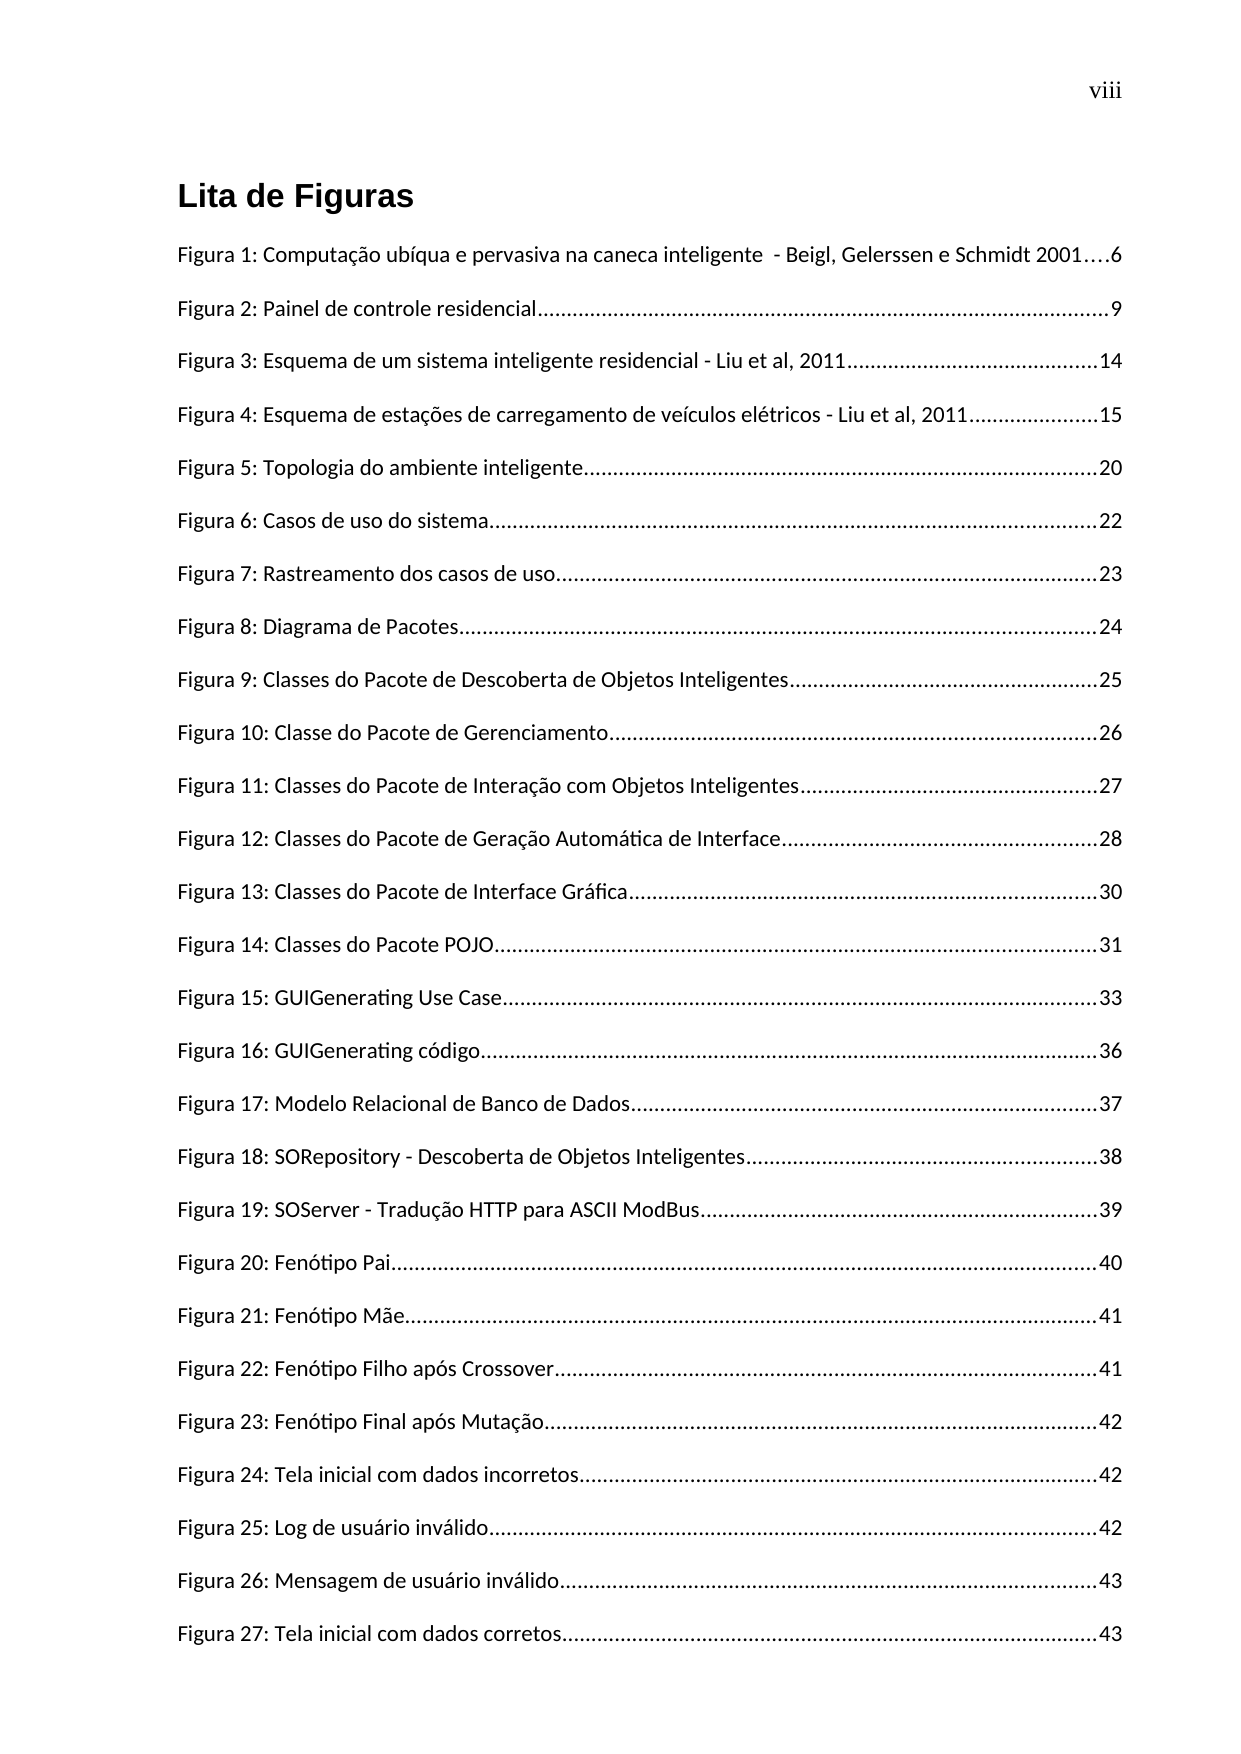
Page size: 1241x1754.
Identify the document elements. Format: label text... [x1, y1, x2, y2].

text Figura 23: Fenótipo Final após Mutação 42 [177, 1407, 1122, 1435]
text Figura 27: Tela inicial com dados corretos 43 [177, 1619, 1122, 1647]
text Figura 1: Computação ubíqua e pervasiva na caneca inteligente - Beigl, Gelerssen e Schmidt 2001 6 [177, 241, 1122, 269]
text Figura 10: Classe do Pacote de Gerenciamento 26 [177, 718, 1122, 746]
text Figura 7: Rastreamento dos casos de uso. 23 [177, 559, 1122, 587]
text Figura 11: Classes do Pacote de Interação com Objetos Inteligentes 27 [177, 771, 1122, 799]
text Figura 21: Fenótipo Mãe 41 [177, 1301, 1122, 1329]
text Figura 26: Mensagem de usuário inválido 43 [177, 1566, 1122, 1594]
text Figura 20: Fenótipo Pai 40 [177, 1248, 1122, 1276]
text Figura 22: Fenótipo Filho após Crossover 41 [177, 1354, 1122, 1382]
text Figura 5: Topologia do ambiente inteligente. 20 [177, 453, 1122, 481]
text Figura 24: Tela inicial com dados incorretos 42 [177, 1460, 1122, 1488]
text Figura 3: Esquema de um sistema inteligente residencial - Liu et al, 2011 14 [177, 347, 1122, 375]
text Figura 15: GUIGenerating Use Case 33 [177, 983, 1122, 1011]
text Figura 9: Classes do Pacote de Descoberta de Objetos Inteligentes 25 [177, 665, 1122, 693]
text Figura 13: Classes do Pacote de Interface Gráfica 30 [177, 877, 1122, 905]
text Figura 14: Classes do Pacote POJO 31 [177, 930, 1122, 958]
text Figura 25: Log de usuário inválido 42 [177, 1513, 1122, 1541]
text Figura 2: Painel de controle residencial 9 [177, 294, 1122, 322]
text Figura 12: Classes do Pacote de Geração Automática de Interface 28 [177, 824, 1122, 852]
text Figura 18: SORepository - Descoberta de Objetos Inteligentes 38 [177, 1142, 1122, 1170]
text Figura 19: SOServer - Tradução HTTP para ASCII ModBus 39 [177, 1195, 1122, 1223]
text Figura 6: Casos de uso do sistema 22 [177, 506, 1122, 534]
subtitle Lita de Figuras [177, 176, 1122, 214]
text Figura 17: Modelo Relacional de Banco de Dados 37 [177, 1089, 1122, 1117]
text Figura 8: Diagrama de Pacotes 24 [177, 612, 1122, 640]
text Figura 4: Esquema de estações de carregamento de veículos elétricos - Liu et al, 2011 15 [177, 400, 1122, 428]
text Figura 16: GUIGenerating código 36 [177, 1036, 1122, 1064]
